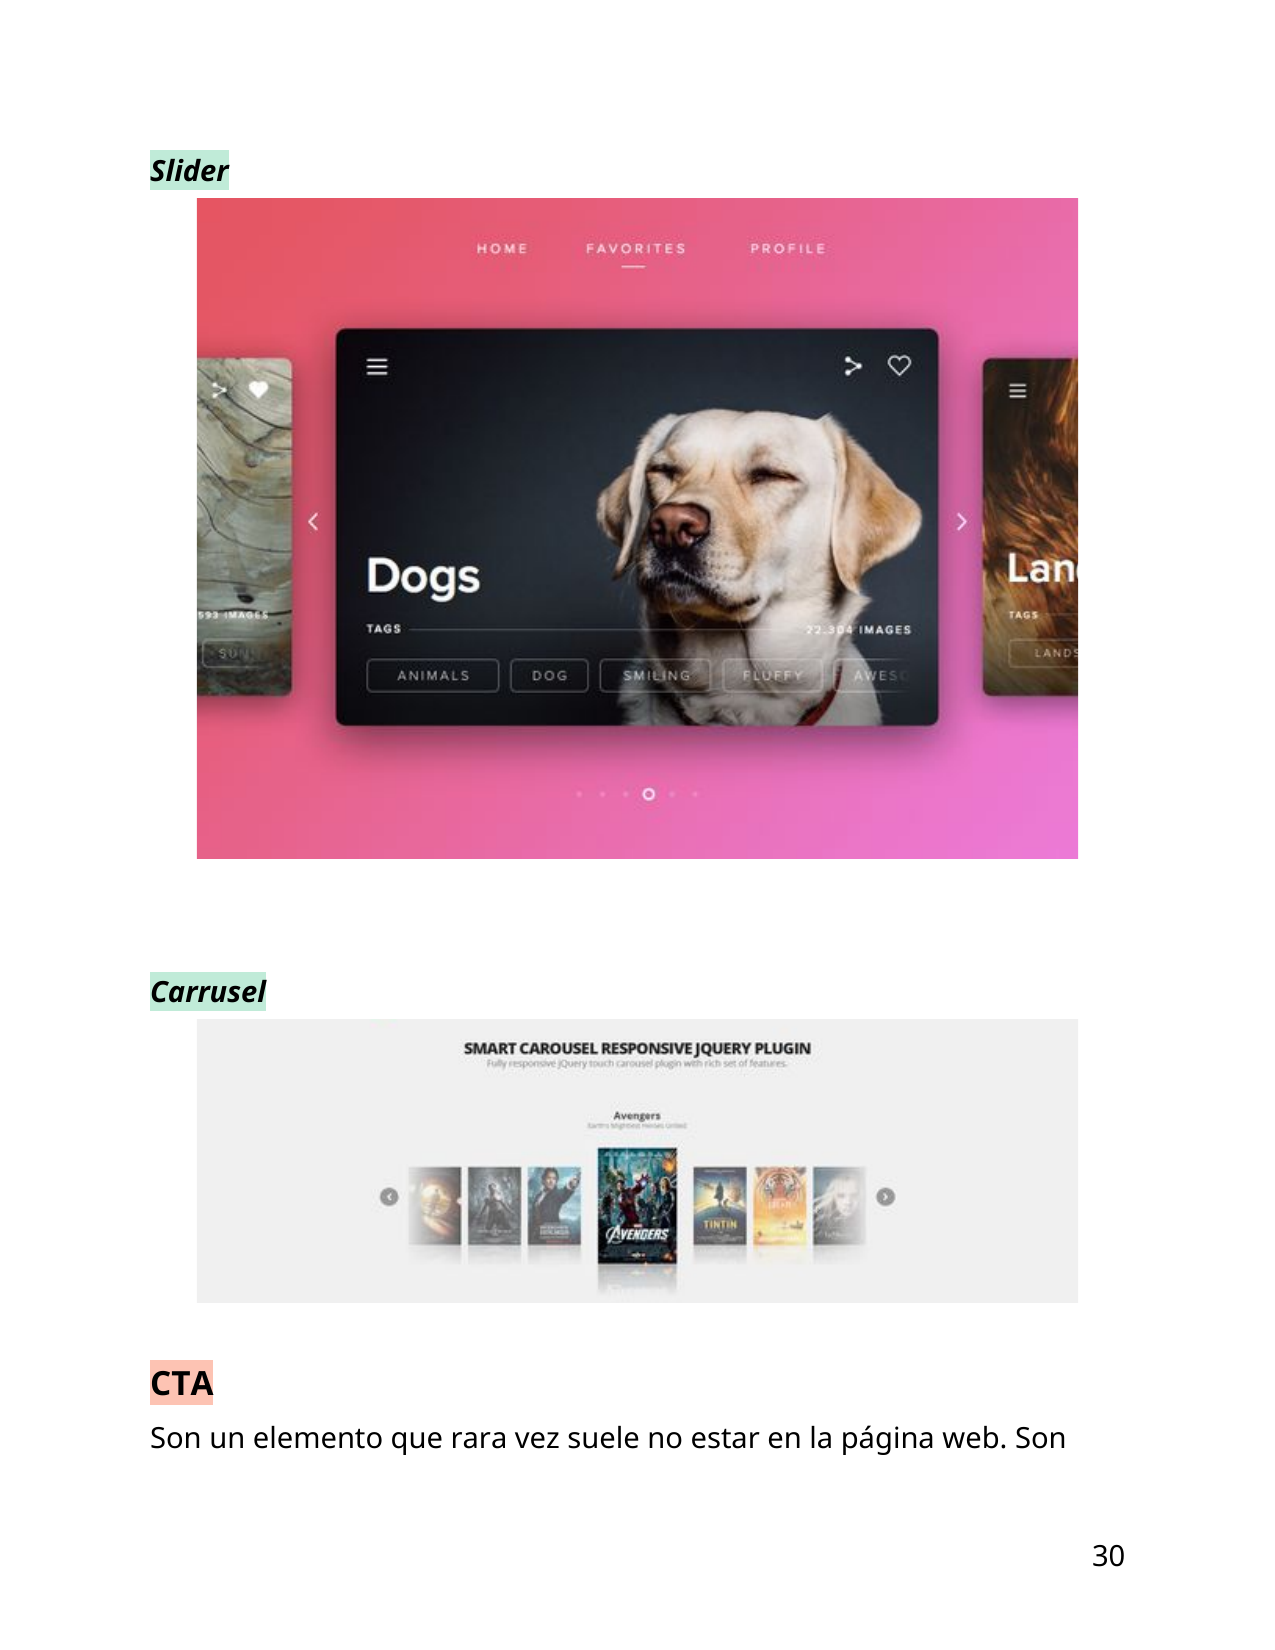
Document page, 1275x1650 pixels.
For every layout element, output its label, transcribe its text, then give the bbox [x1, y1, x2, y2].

subtitle CTA [213, 1360, 1125, 1405]
subtitle Carrusel [266, 972, 1125, 1011]
subtitle Slider [229, 150, 1125, 190]
text Son un elemento que rara vez suele no estar en la página web. Son [150, 1418, 1125, 1457]
picture [196, 1019, 1079, 1112]
picture [196, 198, 1079, 859]
